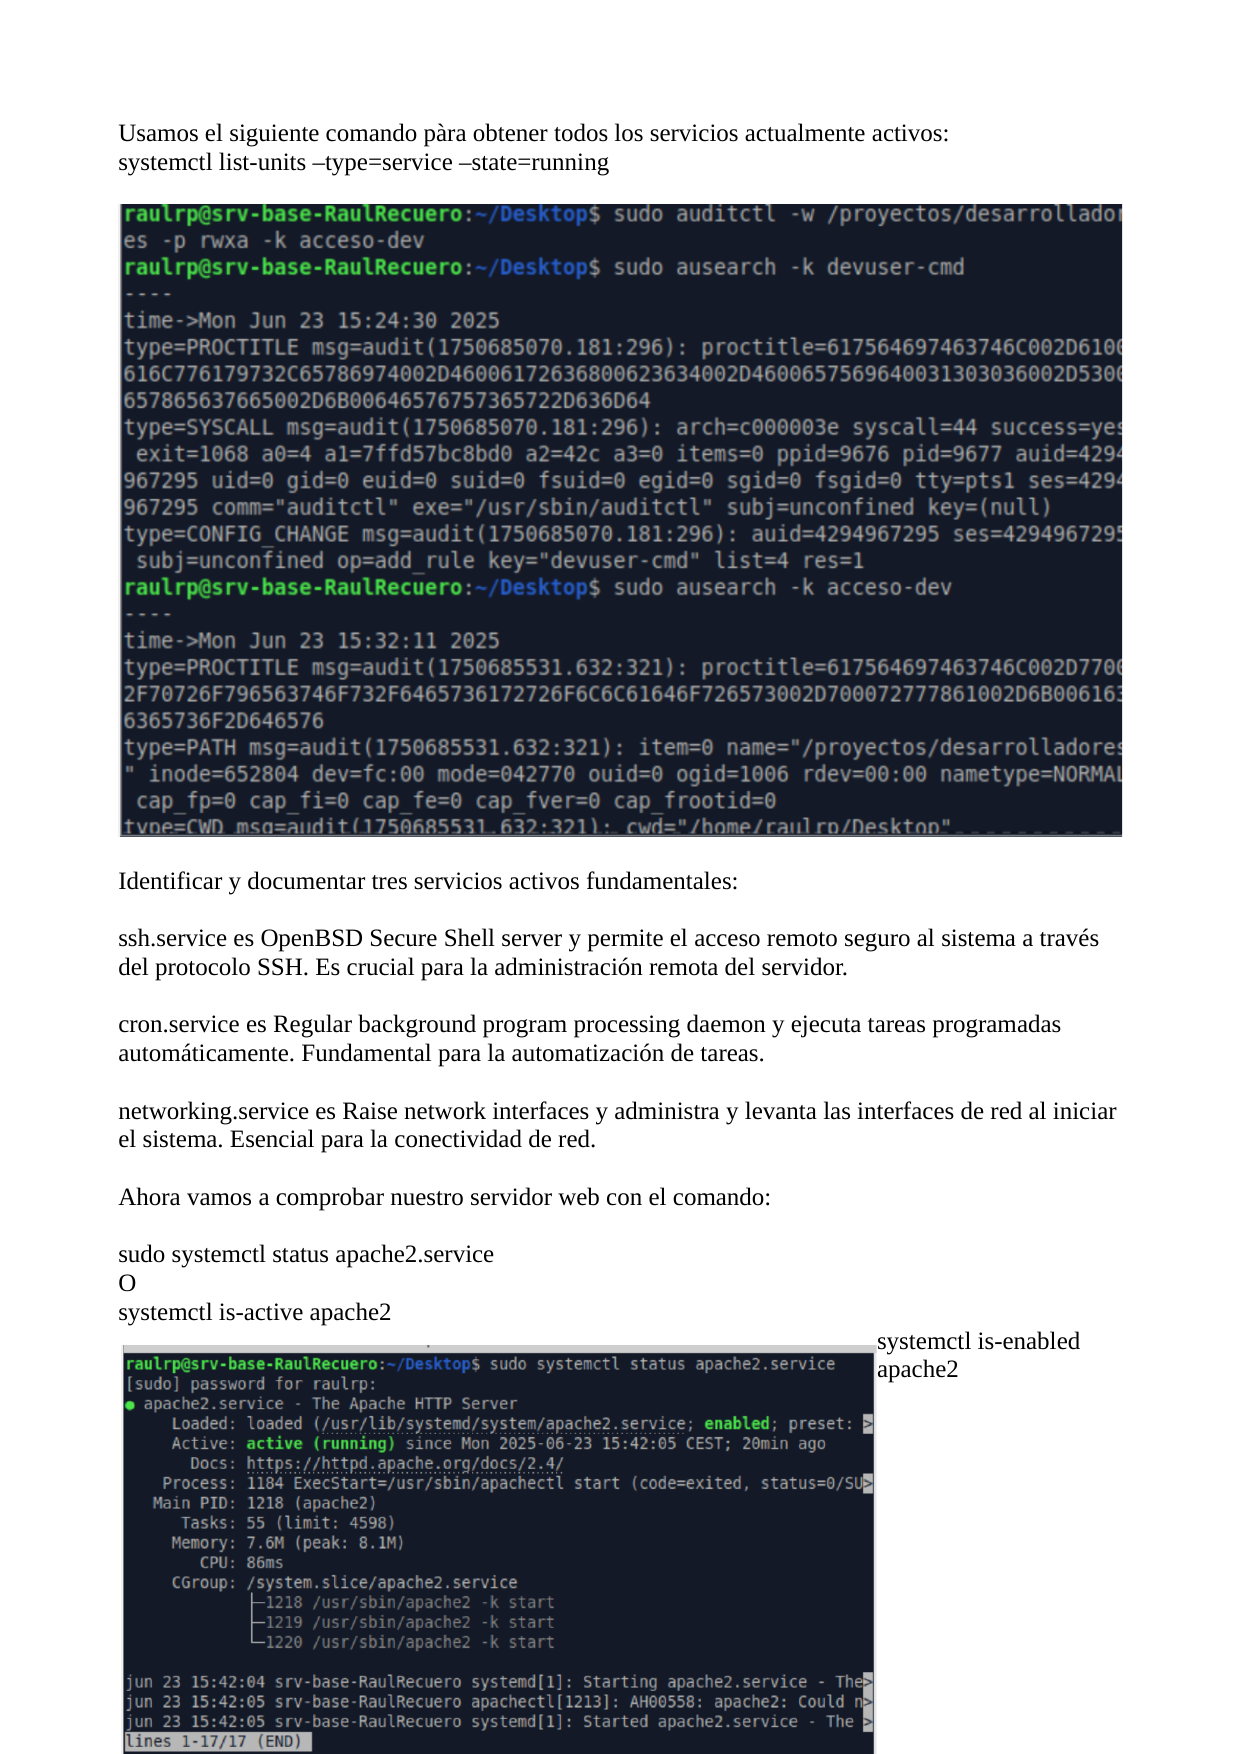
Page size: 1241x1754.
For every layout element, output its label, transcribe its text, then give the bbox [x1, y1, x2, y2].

text Usamos el siguiente comando pàra obtener todos los servicios actualmente activos: [118, 118, 1122, 147]
text Identificar y documentar tres servicios activos fundamentales: [118, 866, 1122, 894]
text O [118, 1268, 1122, 1297]
text networking.service es Raise network interfaces y administra y levanta las interfaces de red al iniciar el sistema. Esencial para la conectividad de red. [118, 1096, 1122, 1153]
text cron.service es Regular background program processing daemon y ejecuta tareas programadas automáticamente. Fundamental para la automatización de tareas. [118, 1009, 1122, 1067]
text Ahora vamos a comprobar nuestro servidor web con el comando: [118, 1182, 1122, 1211]
text systemctl list-units –type=service –state=running [118, 147, 1122, 176]
text systemctl is-active apache2 [118, 1297, 1122, 1326]
text sudo systemctl status apache2.service [118, 1239, 1122, 1268]
picture [118, 204, 1123, 837]
text systemctl is-enabled apache2 [118, 1326, 1122, 1383]
text ssh.service es OpenBSD Secure Shell server y permite el acceso remoto seguro al sistema a través del protocolo SSH. Es crucial para la administración remota del servidor. [118, 923, 1122, 981]
picture [121, 1345, 877, 1754]
